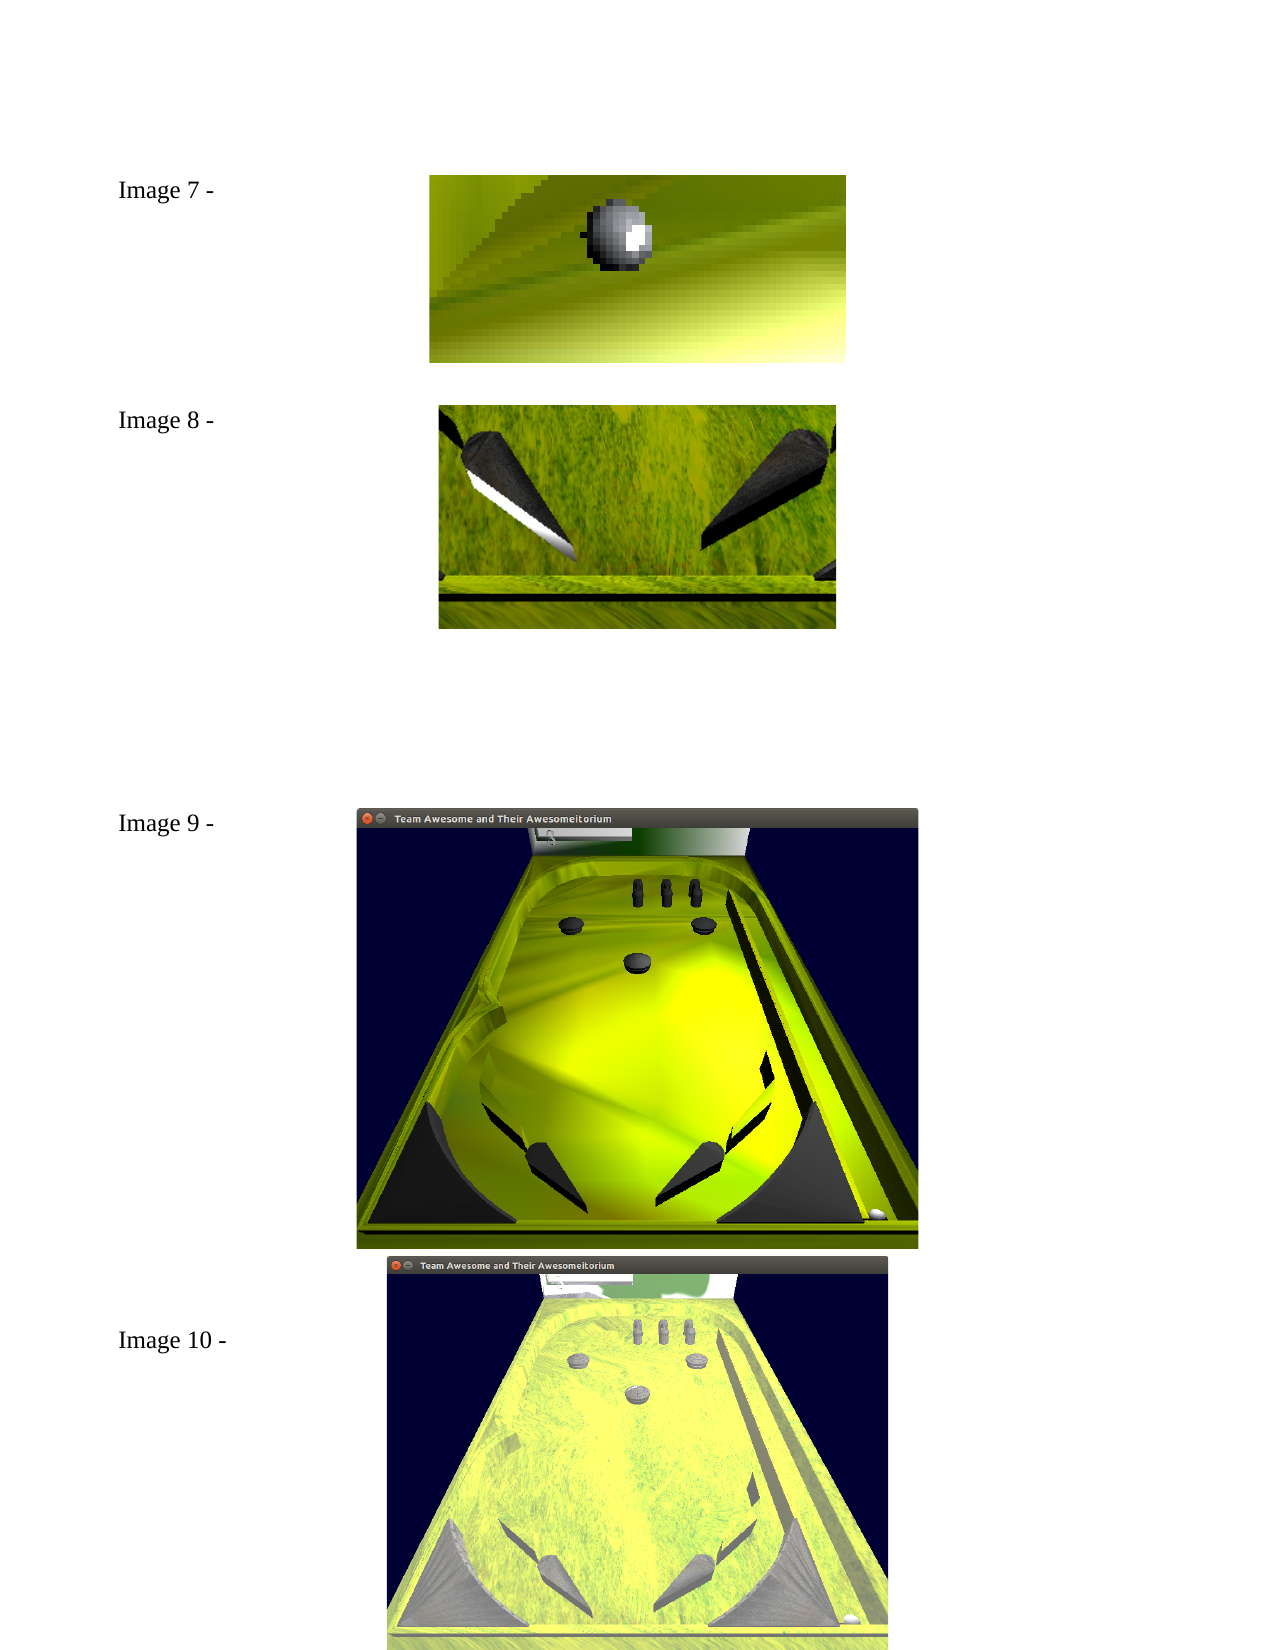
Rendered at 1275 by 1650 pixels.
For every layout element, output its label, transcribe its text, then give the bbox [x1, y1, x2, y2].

text Image 8 - [118, 406, 438, 434]
picture [438, 405, 837, 629]
picture [429, 175, 846, 363]
text [846, 176, 1157, 204]
text [889, 1326, 1157, 1354]
picture [356, 808, 919, 1249]
picture [386, 1256, 889, 1650]
text [837, 406, 1157, 434]
text [919, 808, 1157, 837]
text Image 7 - [118, 176, 429, 204]
text Image 10 - [118, 1326, 386, 1354]
text Image 9 - [118, 808, 356, 837]
